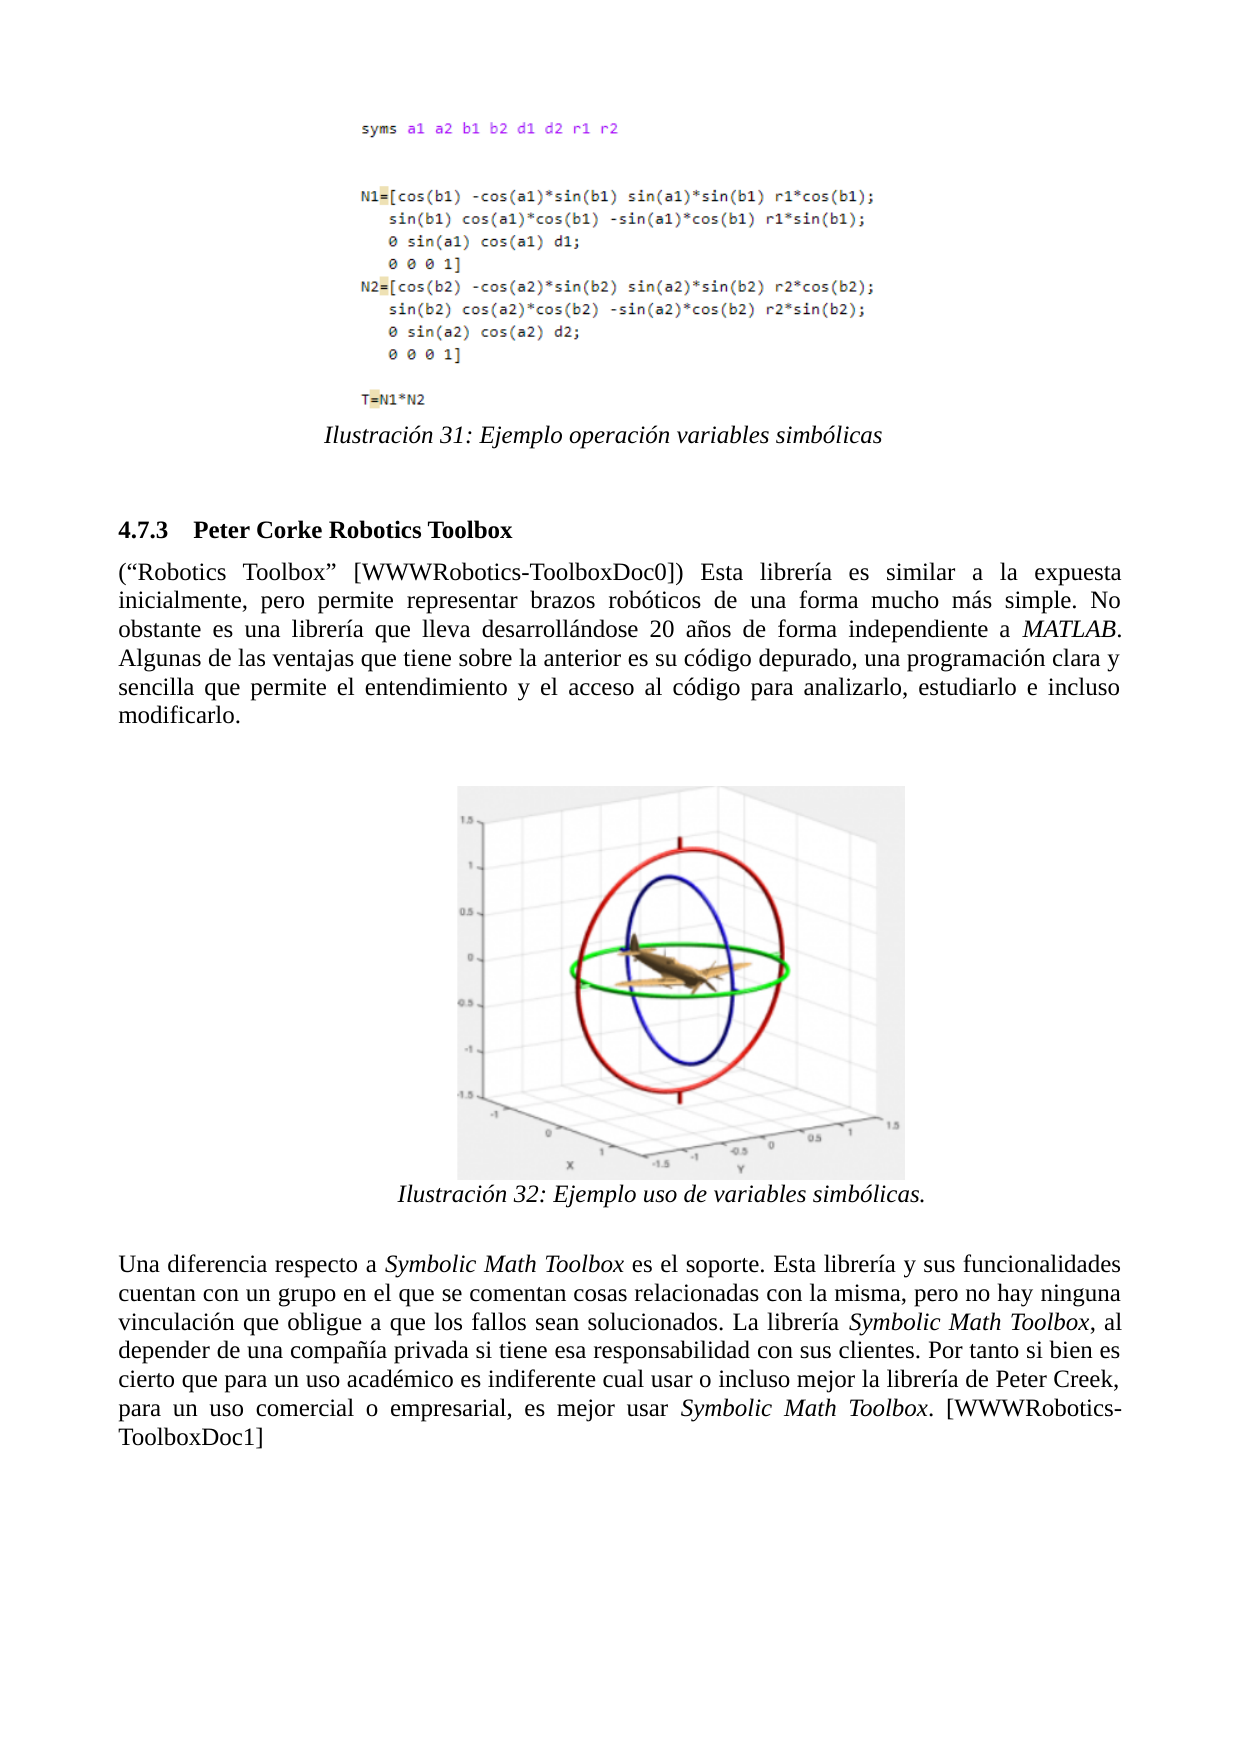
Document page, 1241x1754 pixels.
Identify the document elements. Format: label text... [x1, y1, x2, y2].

text Una diferencia respecto a Symbolic Math Toolbox es el soporte. Esta librería y sus funcionalidades cuentan con un grupo en el que se comentan cosas relacionadas con la misma, pero no hay ninguna vinculación que obligue a que los fallos sean solucionados. La librería Symbolic Math Toolbox, al depender de una compañía privada si tiene esa responsabilidad con sus clientes. Por tanto si bien es cierto que para un uso académico es indiferente cual usar o incluso mejor la librería de Peter Creek, para un uso comercial o empresarial, es mejor usar Symbolic Math Toolbox. [WWWRobotics-ToolboxDoc1] [118, 1249, 1122, 1451]
picture [457, 786, 905, 1180]
text Ilustración 32: Ejemplo uso de variables simbólicas. [397, 799, 965, 1208]
text Ilustración 31: Ejemplo operación variables simbólicas [324, 134, 916, 449]
subtitle Peter Corke Robotics Toolbox [118, 516, 1122, 544]
text (“Robotics Toolbox” [WWWRobotics-ToolboxDoc0]) Esta librería es similar a la expuesta inicialmente, pero permite representar brazos robóticos de una forma mucho más simple. No obstante es una librería que lleva desarrollándose 20 años de forma independiente a MATLAB. Algunas de las ventajas que tiene sobre la anterior es su código depurado, una programación clara y sencilla que permite el entendimiento y el acceso al código para analizarlo, estudiarlo e incluso modificarlo. [118, 557, 1122, 729]
picture [352, 121, 889, 421]
